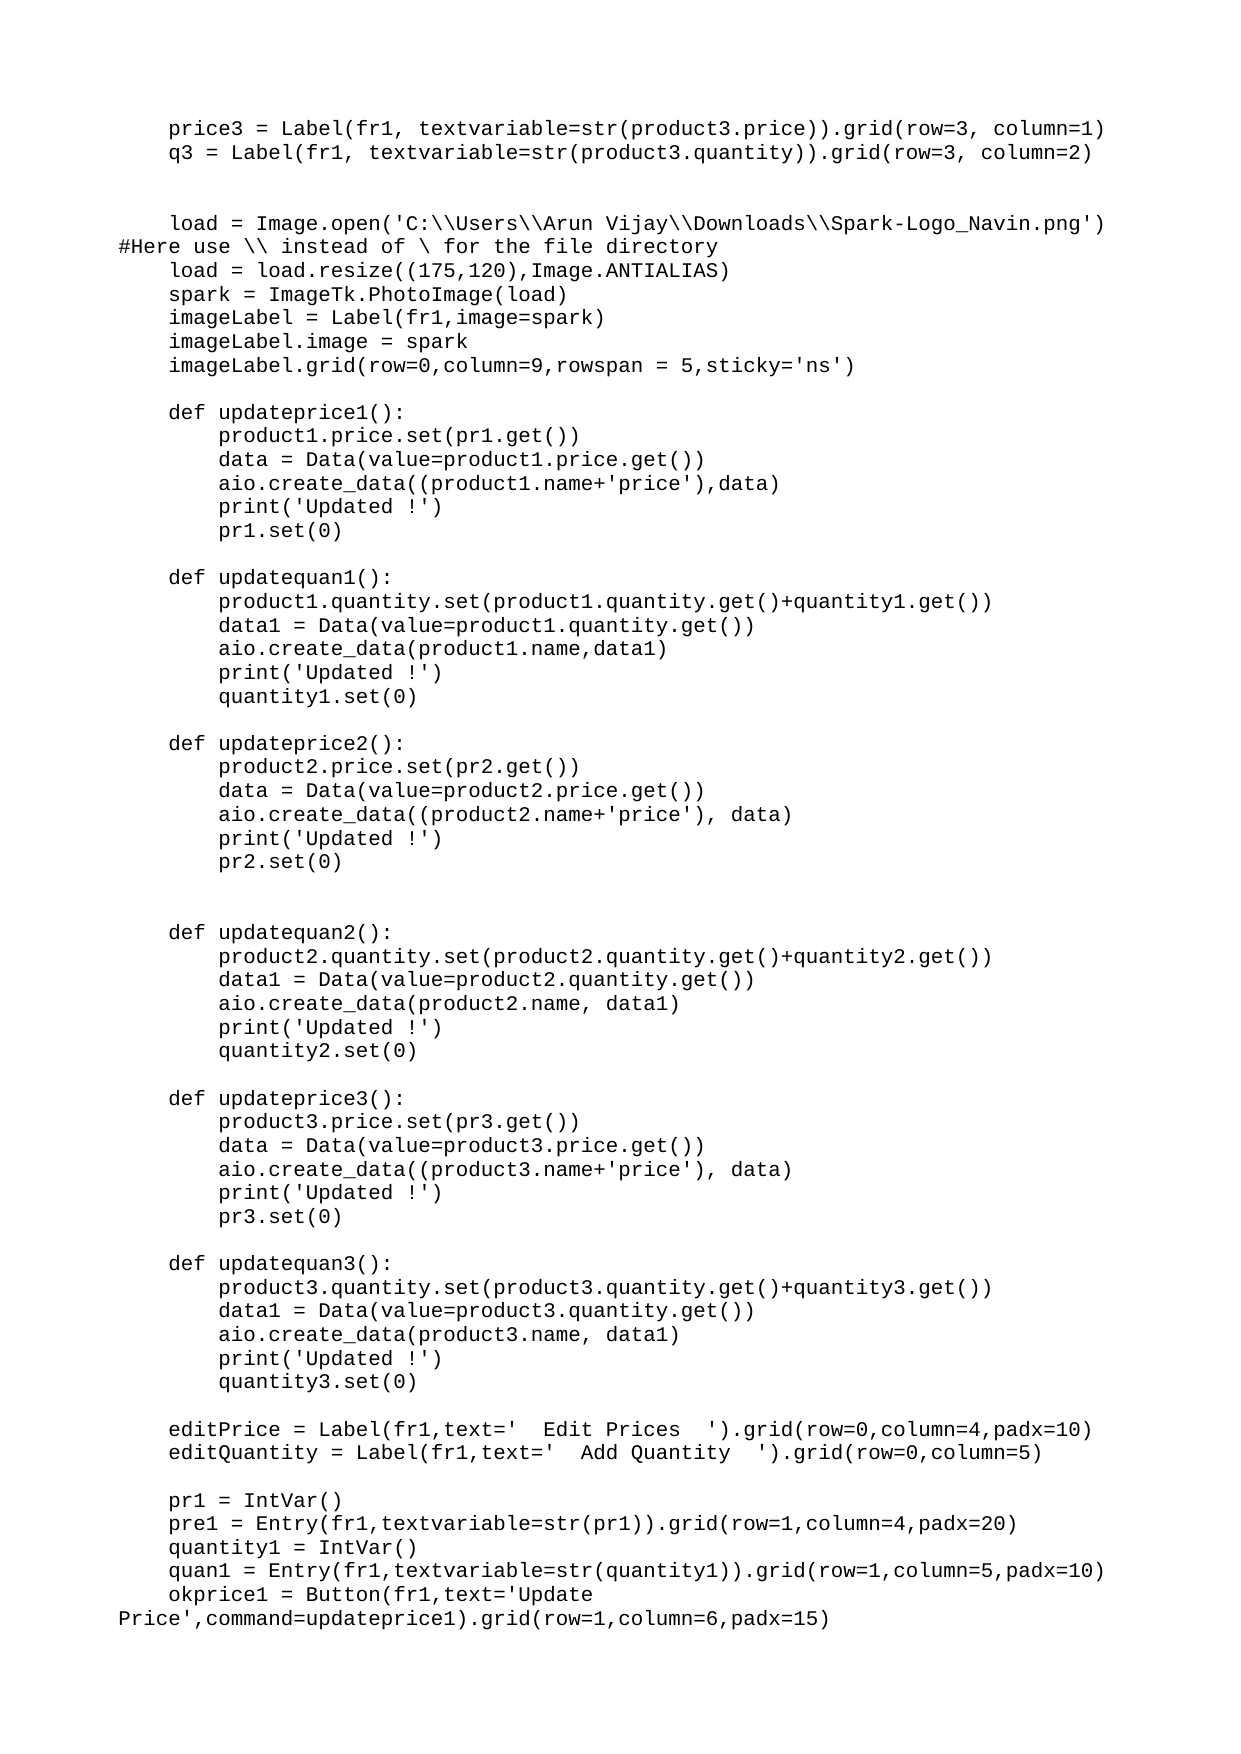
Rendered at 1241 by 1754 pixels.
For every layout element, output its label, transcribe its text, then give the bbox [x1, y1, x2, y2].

text pr1 = IntVar() [118, 1489, 1122, 1513]
text editPrice = Label(fr1,text=' Edit Prices ').grid(row=0,column=4,padx=10) [118, 1419, 1122, 1442]
text data1 = Data(value=product1.quantity.get()) [118, 615, 1122, 638]
text print('Updated !') [118, 496, 1122, 520]
text q3 = Label(fr1, textvariable=str(product3.quantity)).grid(row=3, column=2) [118, 142, 1122, 165]
text pr1.set(0) [118, 520, 1122, 544]
text aio.create_data(product2.name, data1) [118, 993, 1122, 1017]
text product2.quantity.set(product2.quantity.get()+quantity2.get()) [118, 946, 1122, 969]
text aio.create_data((product3.name+'price'), data) [118, 1158, 1122, 1182]
text editQuantity = Label(fr1,text=' Add Quantity ').grid(row=0,column=5) [118, 1442, 1122, 1466]
text def updatequan2(): [118, 922, 1122, 946]
text aio.create_data(product3.name, data1) [118, 1324, 1122, 1348]
text print('Updated !') [118, 1348, 1122, 1371]
text product3.quantity.set(product3.quantity.get()+quantity3.get()) [118, 1277, 1122, 1300]
text aio.create_data((product2.name+'price'), data) [118, 804, 1122, 827]
text pr3.set(0) [118, 1206, 1122, 1229]
text print('Updated !') [118, 662, 1122, 686]
text pr2.set(0) [118, 851, 1122, 875]
text product3.price.set(pr3.get()) [118, 1111, 1122, 1135]
text imageLabel.grid(row=0,column=9,rowspan = 5,sticky='ns') [118, 354, 1122, 378]
text data = Data(value=product1.price.get()) [118, 449, 1122, 473]
text product1.price.set(pr1.get()) [118, 426, 1122, 449]
text product1.quantity.set(product1.quantity.get()+quantity1.get()) [118, 591, 1122, 615]
text print('Updated !') [118, 827, 1122, 851]
text quan1 = Entry(fr1,textvariable=str(quantity1)).grid(row=1,column=5,padx=10) [118, 1561, 1122, 1584]
text def updateprice2(): [118, 733, 1122, 757]
text imageLabel.image = spark [118, 331, 1122, 354]
text price3 = Label(fr1, textvariable=str(product3.price)).grid(row=3, column=1) [118, 118, 1122, 142]
text pre1 = Entry(fr1,textvariable=str(pr1)).grid(row=1,column=4,padx=20) [118, 1513, 1122, 1537]
text imageLabel = Label(fr1,image=spark) [118, 307, 1122, 331]
text print('Updated !') [118, 1182, 1122, 1206]
text print('Updated !') [118, 1017, 1122, 1040]
text load = Image.open('C:\\Users\\Arun Vijay\\Downloads\\Spark-Logo_Navin.png') #Here use \\ instead of \ for the file directory [118, 213, 1122, 260]
text data1 = Data(value=product3.quantity.get()) [118, 1300, 1122, 1324]
text quantity2.set(0) [118, 1040, 1122, 1064]
text load = load.resize((175,120),Image.ANTIALIAS) [118, 260, 1122, 284]
text data = Data(value=product2.price.get()) [118, 780, 1122, 804]
text quantity1.set(0) [118, 686, 1122, 709]
text data1 = Data(value=product2.quantity.get()) [118, 969, 1122, 993]
text def updatequan1(): [118, 567, 1122, 591]
text okprice1 = Button(fr1,text='Update Price',command=updateprice1).grid(row=1,column=6,padx=15) [118, 1584, 1122, 1631]
text aio.create_data(product1.name,data1) [118, 638, 1122, 662]
text def updateprice1(): [118, 402, 1122, 426]
text product2.price.set(pr2.get()) [118, 757, 1122, 780]
text data = Data(value=product3.price.get()) [118, 1135, 1122, 1158]
text def updatequan3(): [118, 1253, 1122, 1277]
text def updateprice3(): [118, 1088, 1122, 1111]
text spark = ImageTk.PhotoImage(load) [118, 284, 1122, 307]
text quantity1 = IntVar() [118, 1537, 1122, 1561]
text aio.create_data((product1.name+'price'),data) [118, 473, 1122, 496]
text quantity3.set(0) [118, 1371, 1122, 1395]
